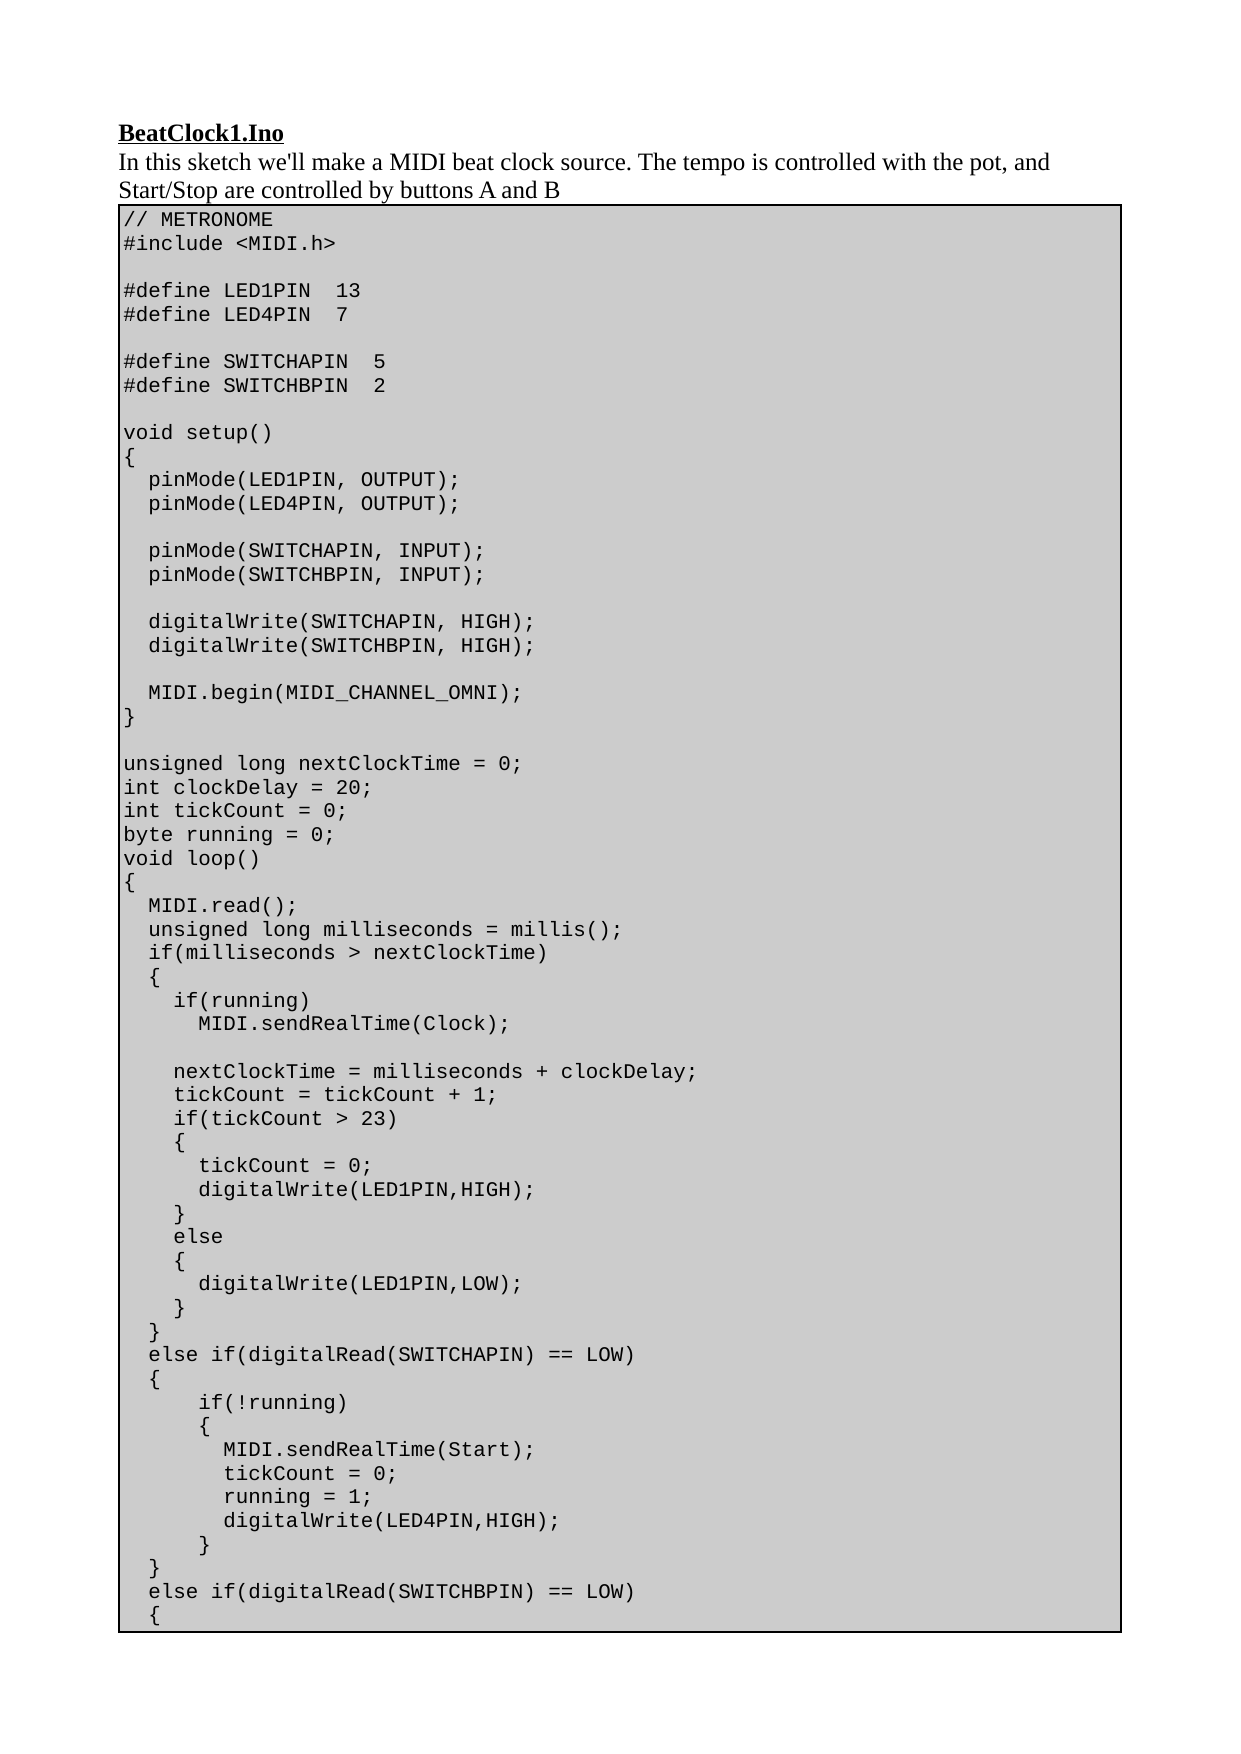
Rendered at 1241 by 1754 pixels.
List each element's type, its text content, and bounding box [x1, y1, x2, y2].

text } [120, 1292, 1120, 1316]
text { [120, 1127, 1120, 1150]
text tickCount = 0; [120, 1150, 1120, 1174]
text byte running = 0; [120, 819, 1120, 843]
text void loop() [120, 843, 1120, 866]
text digitalWrite(SWITCHAPIN, HIGH); [120, 606, 1120, 630]
text BeatClock1.Ino [118, 118, 1122, 147]
text } [120, 701, 1120, 724]
text In this sketch we'll make a MIDI beat clock source. The tempo is controlled with the pot, and Start/Stop are controlled by buttons A and B [118, 147, 1122, 204]
text unsigned long nextClockTime = 0; [120, 748, 1120, 772]
text digitalWrite(LED1PIN,LOW); [120, 1268, 1120, 1292]
text { [120, 1410, 1120, 1434]
text int clockDelay = 20; [120, 772, 1120, 796]
text if(running) [120, 985, 1120, 1008]
text else [120, 1221, 1120, 1245]
text } [120, 1197, 1120, 1221]
text nextClockTime = milliseconds + clockDelay; [120, 1056, 1120, 1079]
text if(tickCount > 23) [120, 1103, 1120, 1127]
text MIDI.sendRealTime(Start); [120, 1434, 1120, 1458]
text #include <MIDI.h> [120, 228, 1120, 252]
text #define SWITCHAPIN 5 [120, 346, 1120, 370]
text #define LED4PIN 7 [120, 299, 1120, 323]
text pinMode(LED1PIN, OUTPUT); [120, 464, 1120, 488]
text } [120, 1528, 1120, 1552]
text pinMode(SWITCHAPIN, INPUT); [120, 535, 1120, 559]
text MIDI.sendRealTime(Clock); [120, 1008, 1120, 1032]
text void setup() [120, 417, 1120, 441]
text unsigned long milliseconds = millis(); [120, 914, 1120, 937]
text // METRONOME [120, 206, 1120, 228]
text { [120, 1363, 1120, 1387]
text { [120, 441, 1120, 464]
text MIDI.begin(MIDI_CHANNEL_OMNI); [120, 677, 1120, 701]
text digitalWrite(LED4PIN,HIGH); [120, 1505, 1120, 1528]
text digitalWrite(SWITCHBPIN, HIGH); [120, 630, 1120, 654]
text digitalWrite(LED1PIN,HIGH); [120, 1174, 1120, 1197]
text { [120, 1245, 1120, 1268]
text pinMode(SWITCHBPIN, INPUT); [120, 559, 1120, 583]
text MIDI.read(); [120, 890, 1120, 914]
text int tickCount = 0; [120, 796, 1120, 819]
text if(milliseconds > nextClockTime) [120, 937, 1120, 961]
text tickCount = 0; [120, 1458, 1120, 1481]
text { [120, 961, 1120, 985]
text pinMode(LED4PIN, OUTPUT); [120, 488, 1120, 512]
text tickCount = tickCount + 1; [120, 1079, 1120, 1103]
text running = 1; [120, 1481, 1120, 1505]
text } [120, 1316, 1120, 1339]
text #define LED1PIN 13 [120, 275, 1120, 299]
text { [120, 866, 1120, 890]
text { [120, 1599, 1120, 1631]
text else if(digitalRead(SWITCHBPIN) == LOW) [120, 1576, 1120, 1599]
text #define SWITCHBPIN 2 [120, 370, 1120, 393]
text } [120, 1552, 1120, 1576]
text if(!running) [120, 1387, 1120, 1410]
text else if(digitalRead(SWITCHAPIN) == LOW) [120, 1339, 1120, 1363]
